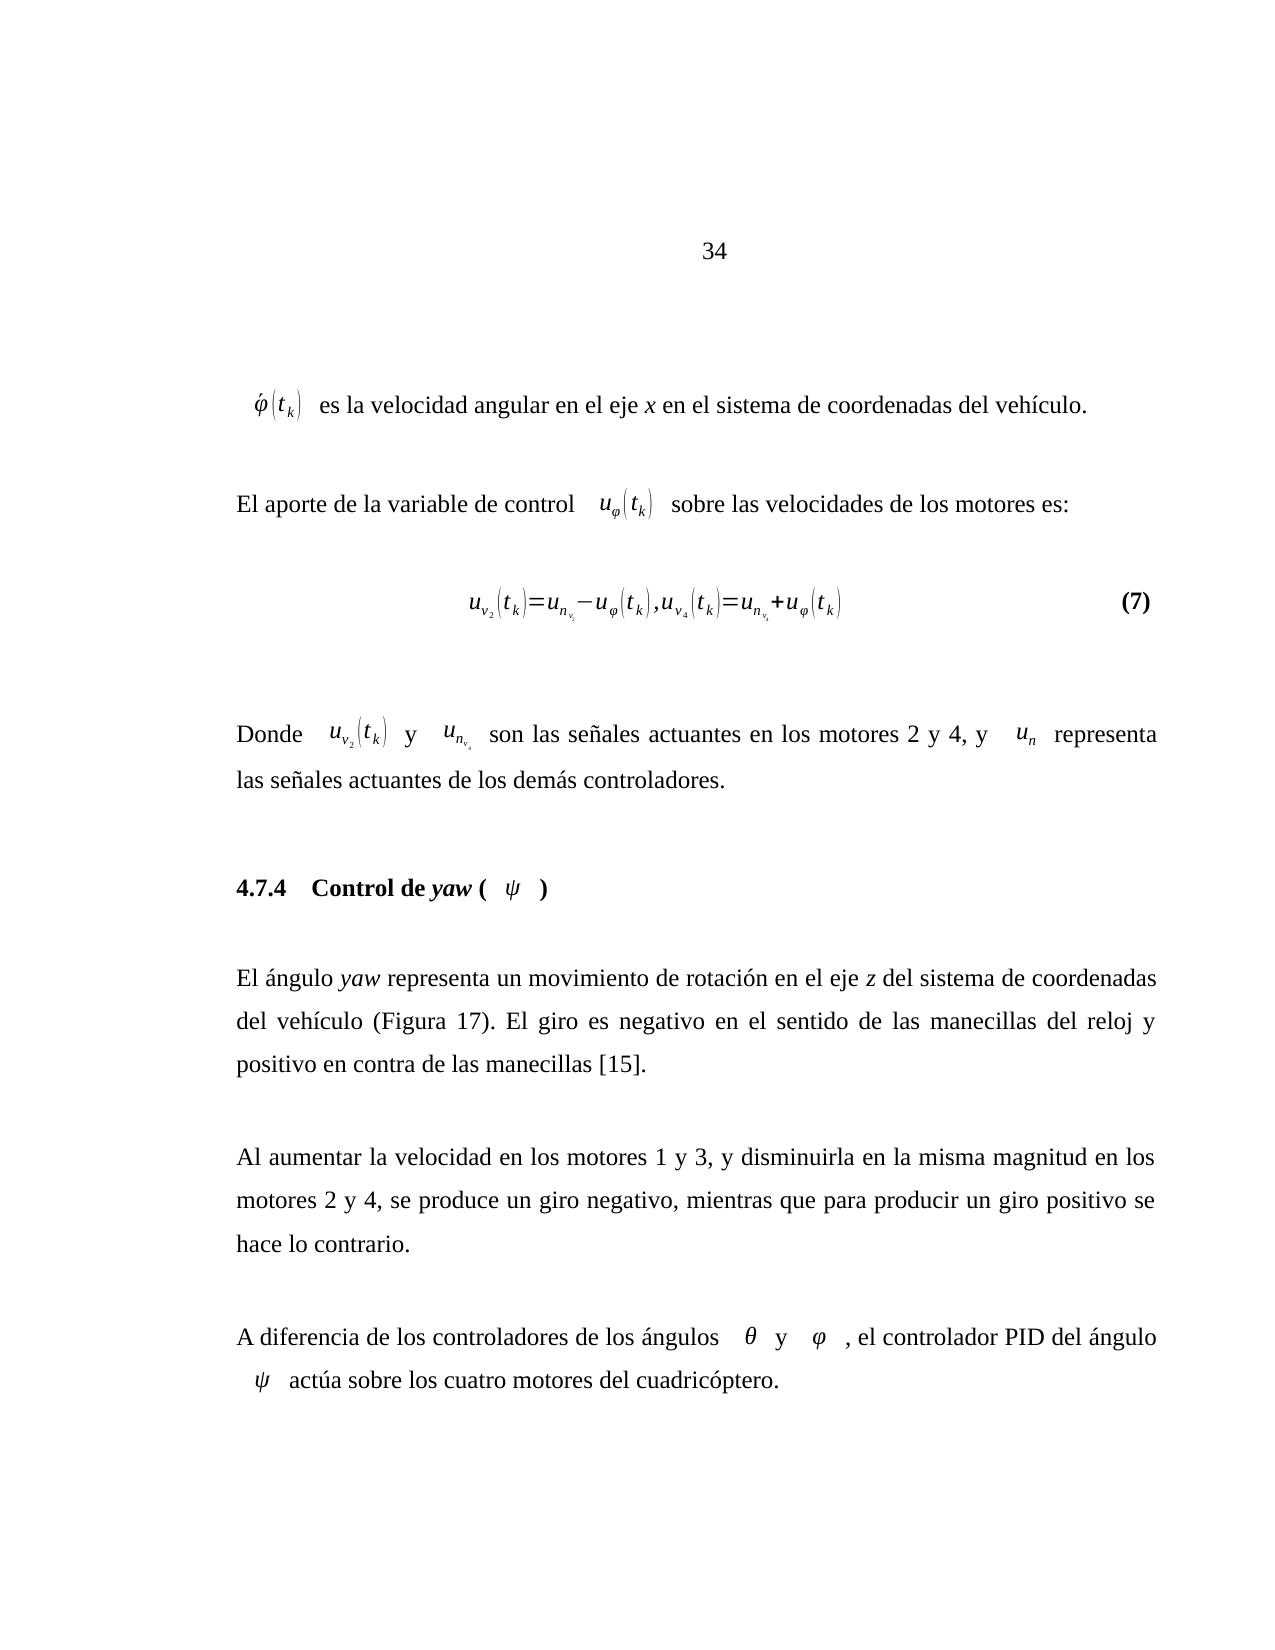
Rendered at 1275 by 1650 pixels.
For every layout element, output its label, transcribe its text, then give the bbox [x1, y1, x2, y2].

text El ángulo yaw representa un movimiento de rotación en el eje z del sistema de coordenadas del vehículo (Figura 17). El giro es negativo en el sentido de las manecillas del reloj y positivo en contra de las manecillas [15]. [236, 963, 1157, 1078]
text Al aumentar la velocidad en los motores 1 y 3, y disminuirla en la misma magnitud en los motores 2 y 4, se produce un giro negativo, mientras que para producir un giro positivo se hace lo contrario. [236, 1142, 1157, 1257]
text Donde y son las señales actuantes en los motores 2 y 4, y representa las señales actuantes de los demás controladores. [236, 715, 1157, 794]
text es la velocidad angular en el eje x en el sistema de coordenadas del vehículo. [236, 388, 1157, 422]
subtitle Control de yaw () [236, 873, 1157, 901]
table_header (7) [1085, 586, 1187, 622]
text El aporte de la variable de control sobre las velocidades de los motores es: [236, 487, 1157, 521]
table_header [224, 586, 1085, 622]
text A diferencia de los controladores de los ángulos y , el controlador PID del ángulo actúa sobre los cuatro motores del cuadricóptero. [236, 1322, 1157, 1394]
